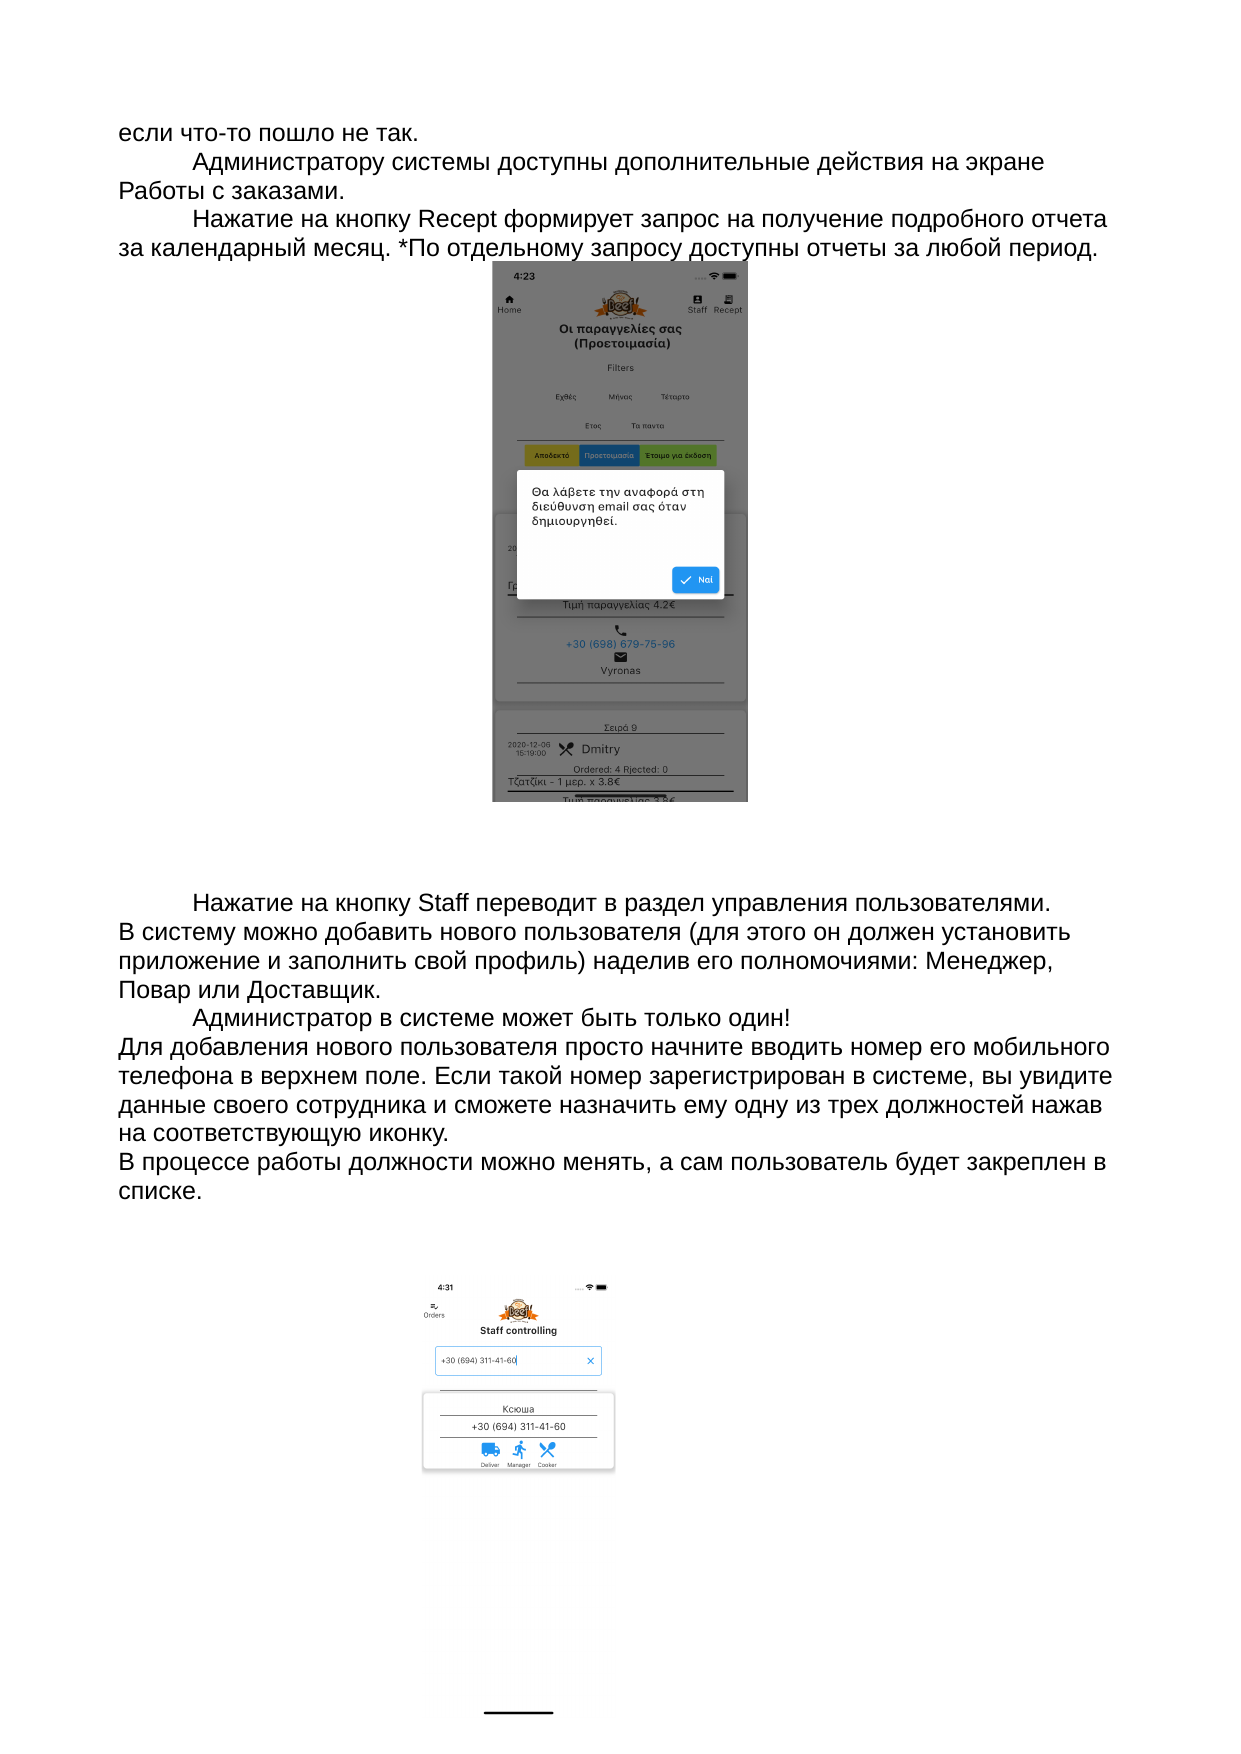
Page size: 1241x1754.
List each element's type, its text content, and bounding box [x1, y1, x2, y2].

text если что-то пошло не так. [118, 118, 1122, 147]
text В систему можно добавить нового пользователя (для этого он должен установить приложение и заполнить свой профиль) наделив его полномочиями: Менеджер, Повар или Доставщик. [118, 917, 1122, 1003]
text В процессе работы должности можно менять, а сам пользователь будет закреплен в списке. [118, 1147, 1122, 1204]
text Нажатие на кнопку Staff переводит в раздел управления пользователями. [118, 831, 1122, 917]
text Администратор в системе может быть только один! [118, 1003, 1122, 1032]
picture [421, 1275, 616, 1718]
picture [492, 261, 748, 802]
text Администратору системы доступны дополнительные действия на экране Работы с заказами. [118, 147, 1122, 204]
text Нажатие на кнопку Recept формирует запрос на получение подробного отчета за календарный месяц. *По отдельному запросу доступны отчеты за любой период. [118, 204, 1122, 262]
text Для добавления нового пользователя просто начните вводить номер его мобильного телефона в верхнем поле. Если такой номер зарегистрирован в системе, вы увидите данные своего сотрудника и сможете назначить ему одну из трех должностей нажав на соответствующую иконку. [118, 1032, 1122, 1147]
